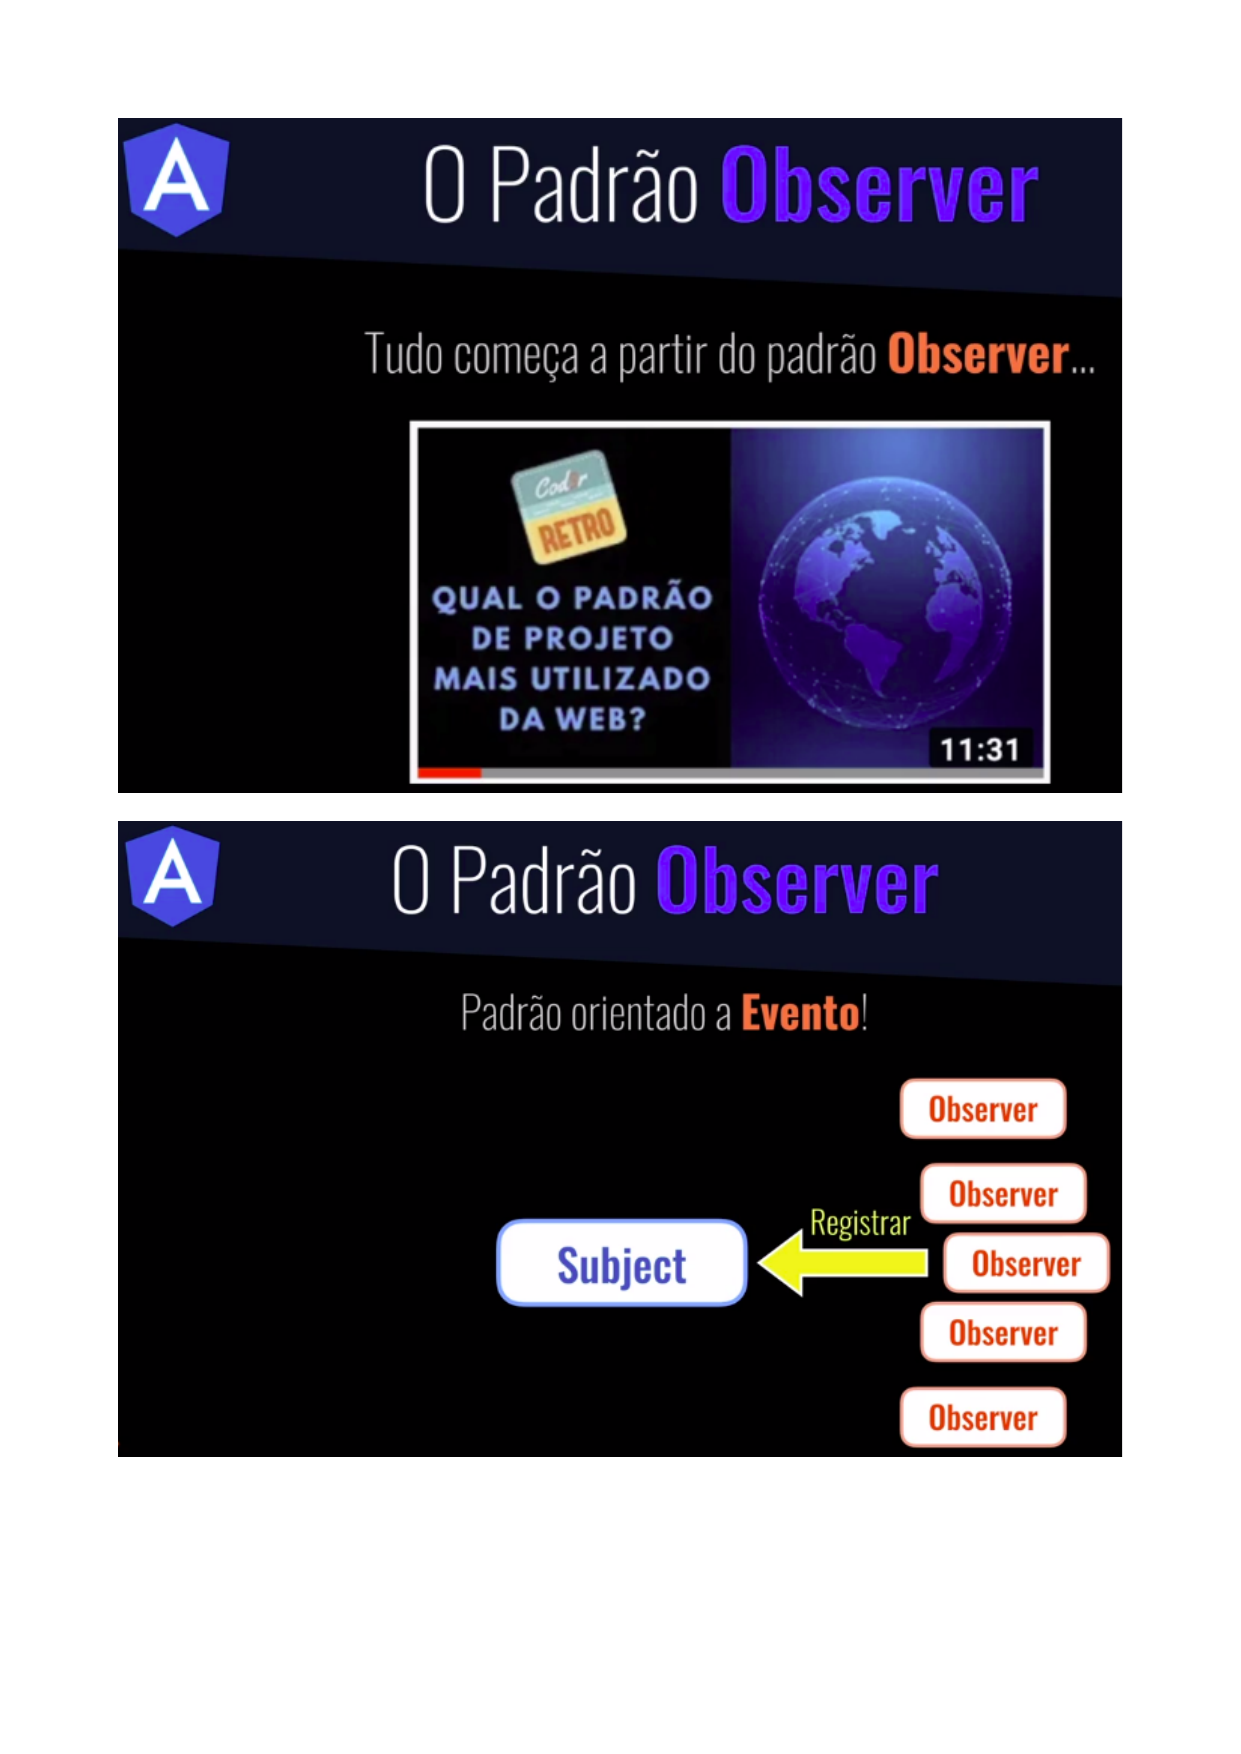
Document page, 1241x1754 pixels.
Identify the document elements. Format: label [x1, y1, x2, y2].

picture [118, 821, 1123, 1457]
picture [118, 118, 1123, 793]
